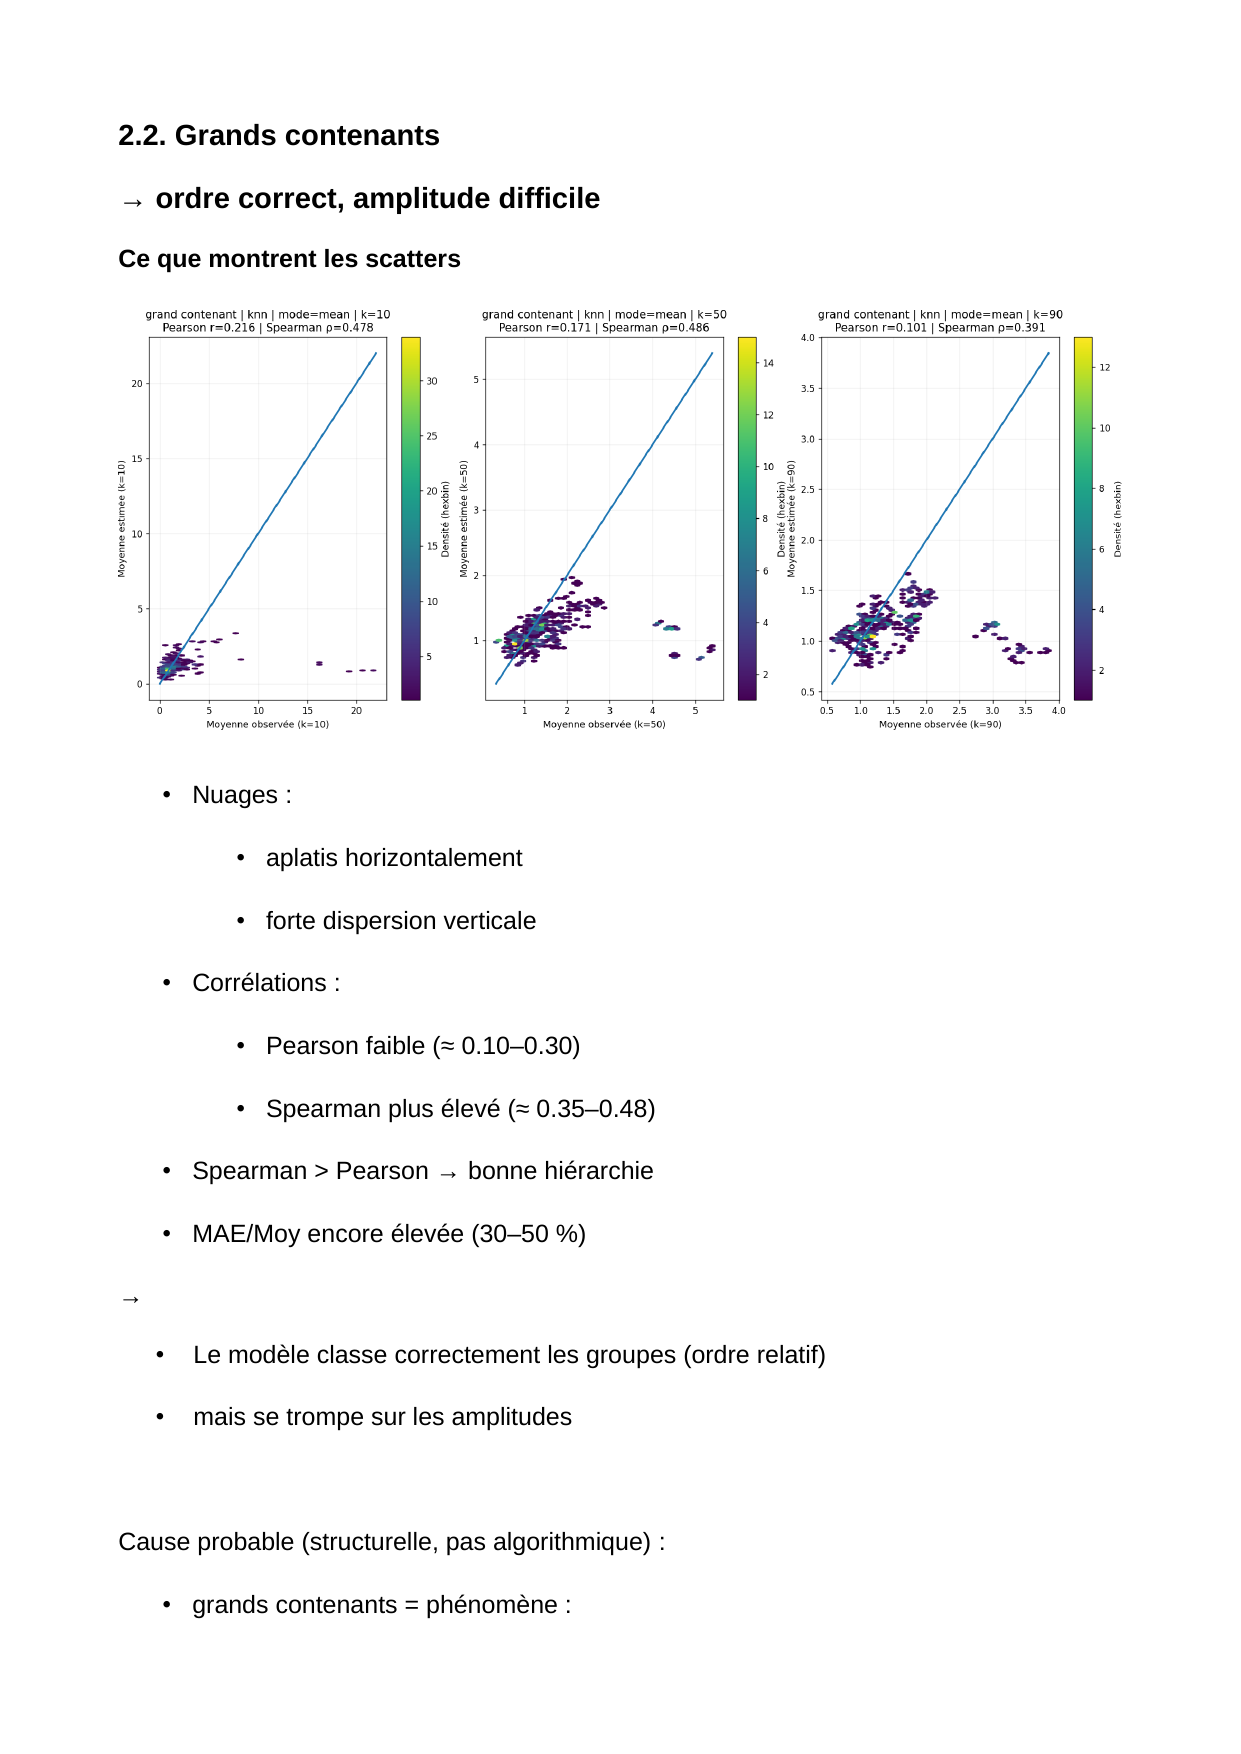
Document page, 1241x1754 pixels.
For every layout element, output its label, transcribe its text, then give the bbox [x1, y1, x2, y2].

subtitle 2.2. Grands contenants [118, 118, 1122, 152]
text Cause probable (structurelle, pas algorithmique) : [118, 1527, 1122, 1556]
picture [118, 299, 1123, 747]
subtitle → [118, 1281, 1122, 1310]
list MAE/Moy encore élevée (30–50 %) [162, 1219, 1122, 1248]
list Spearman > Pearson → bonne hiérarchie [162, 1156, 1122, 1185]
list Le modèle classe correctement les groupes (ordre relatif) [156, 1339, 1122, 1368]
list Spearman plus élevé (≈ 0.35–0.48) [236, 1093, 1122, 1122]
list forte dispersion verticale [236, 906, 1122, 934]
list mais se trompe sur les amplitudes [156, 1402, 1122, 1431]
list Pearson faible (≈ 0.10–0.30) [236, 1031, 1122, 1060]
subtitle Ce que montrent les scatters [118, 244, 1122, 273]
list aplatis horizontalement [236, 843, 1122, 872]
list Nuages : [162, 747, 1122, 809]
list grands contenants = phénomène : [162, 1590, 1122, 1619]
subtitle → ordre correct, amplitude difficile [118, 181, 1122, 215]
list Corrélations : [162, 968, 1122, 997]
